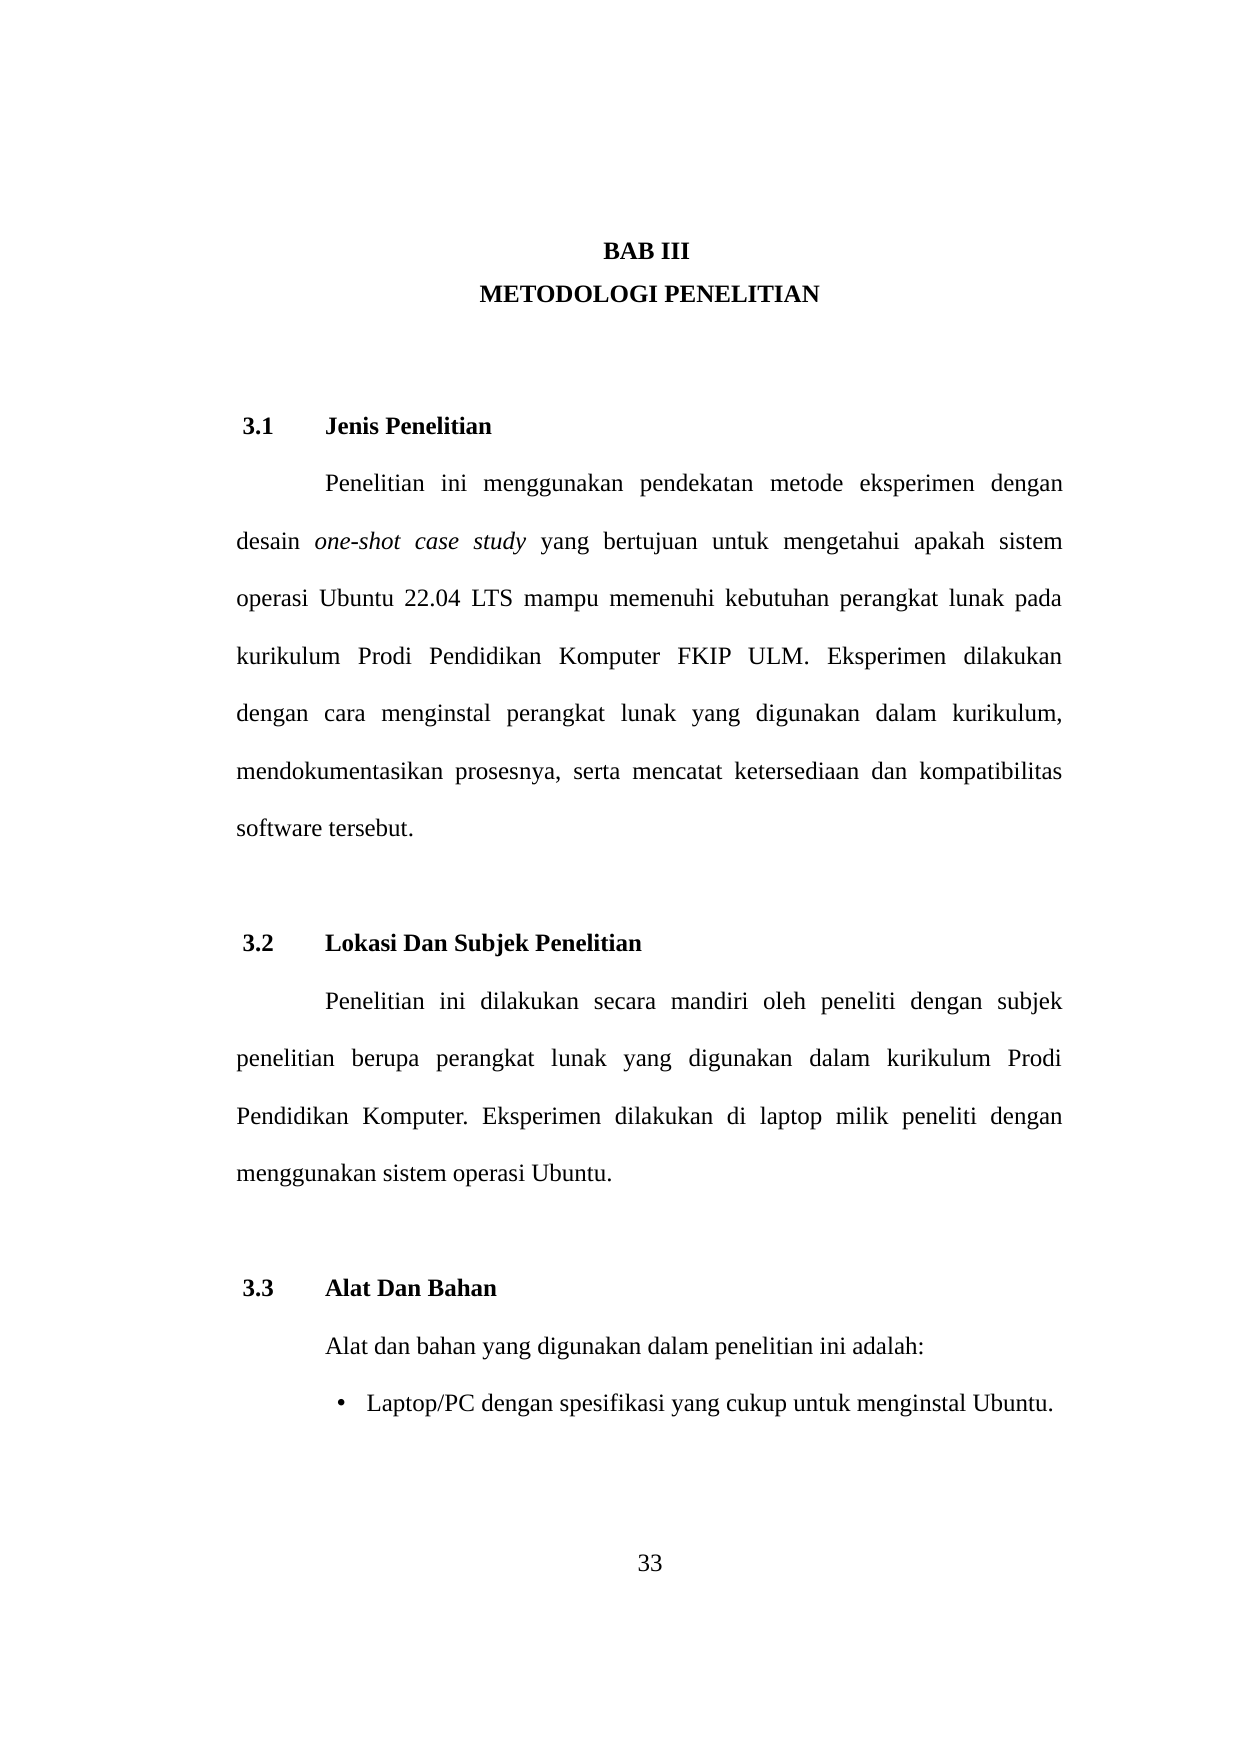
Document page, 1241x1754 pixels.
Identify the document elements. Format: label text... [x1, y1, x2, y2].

text Alat dan bahan yang digunakan dalam penelitian ini adalah: [236, 1331, 1063, 1360]
list Laptop/PC dengan spesifikasi yang cukup untuk menginstal Ubuntu. [337, 1388, 1063, 1417]
subtitle Alat dan Bahan [236, 1273, 1063, 1302]
subtitle METODOLOGI PENELITIAN [236, 236, 1063, 308]
text Penelitian ini menggunakan pendekatan metode eksperimen dengan desain one-shot case study yang bertujuan untuk mengetahui apakah sistem operasi Ubuntu 22.04 LTS mampu memenuhi kebutuhan perangkat lunak pada kurikulum Prodi Pendidikan Komputer FKIP ULM. Eksperimen dilakukan dengan cara menginstal perangkat lunak yang digunakan dalam kurikulum, mendokumentasikan prosesnya, serta mencatat ketersediaan dan kompatibilitas software tersebut. [236, 468, 1063, 842]
subtitle Lokasi dan Subjek Penelitian [236, 928, 1063, 957]
subtitle Jenis Penelitian [236, 411, 1063, 440]
text Penelitian ini dilakukan secara mandiri oleh peneliti dengan subjek penelitian berupa perangkat lunak yang digunakan dalam kurikulum Prodi Pendidikan Komputer. Eksperimen dilakukan di laptop milik peneliti dengan menggunakan sistem operasi Ubuntu. [236, 986, 1063, 1187]
